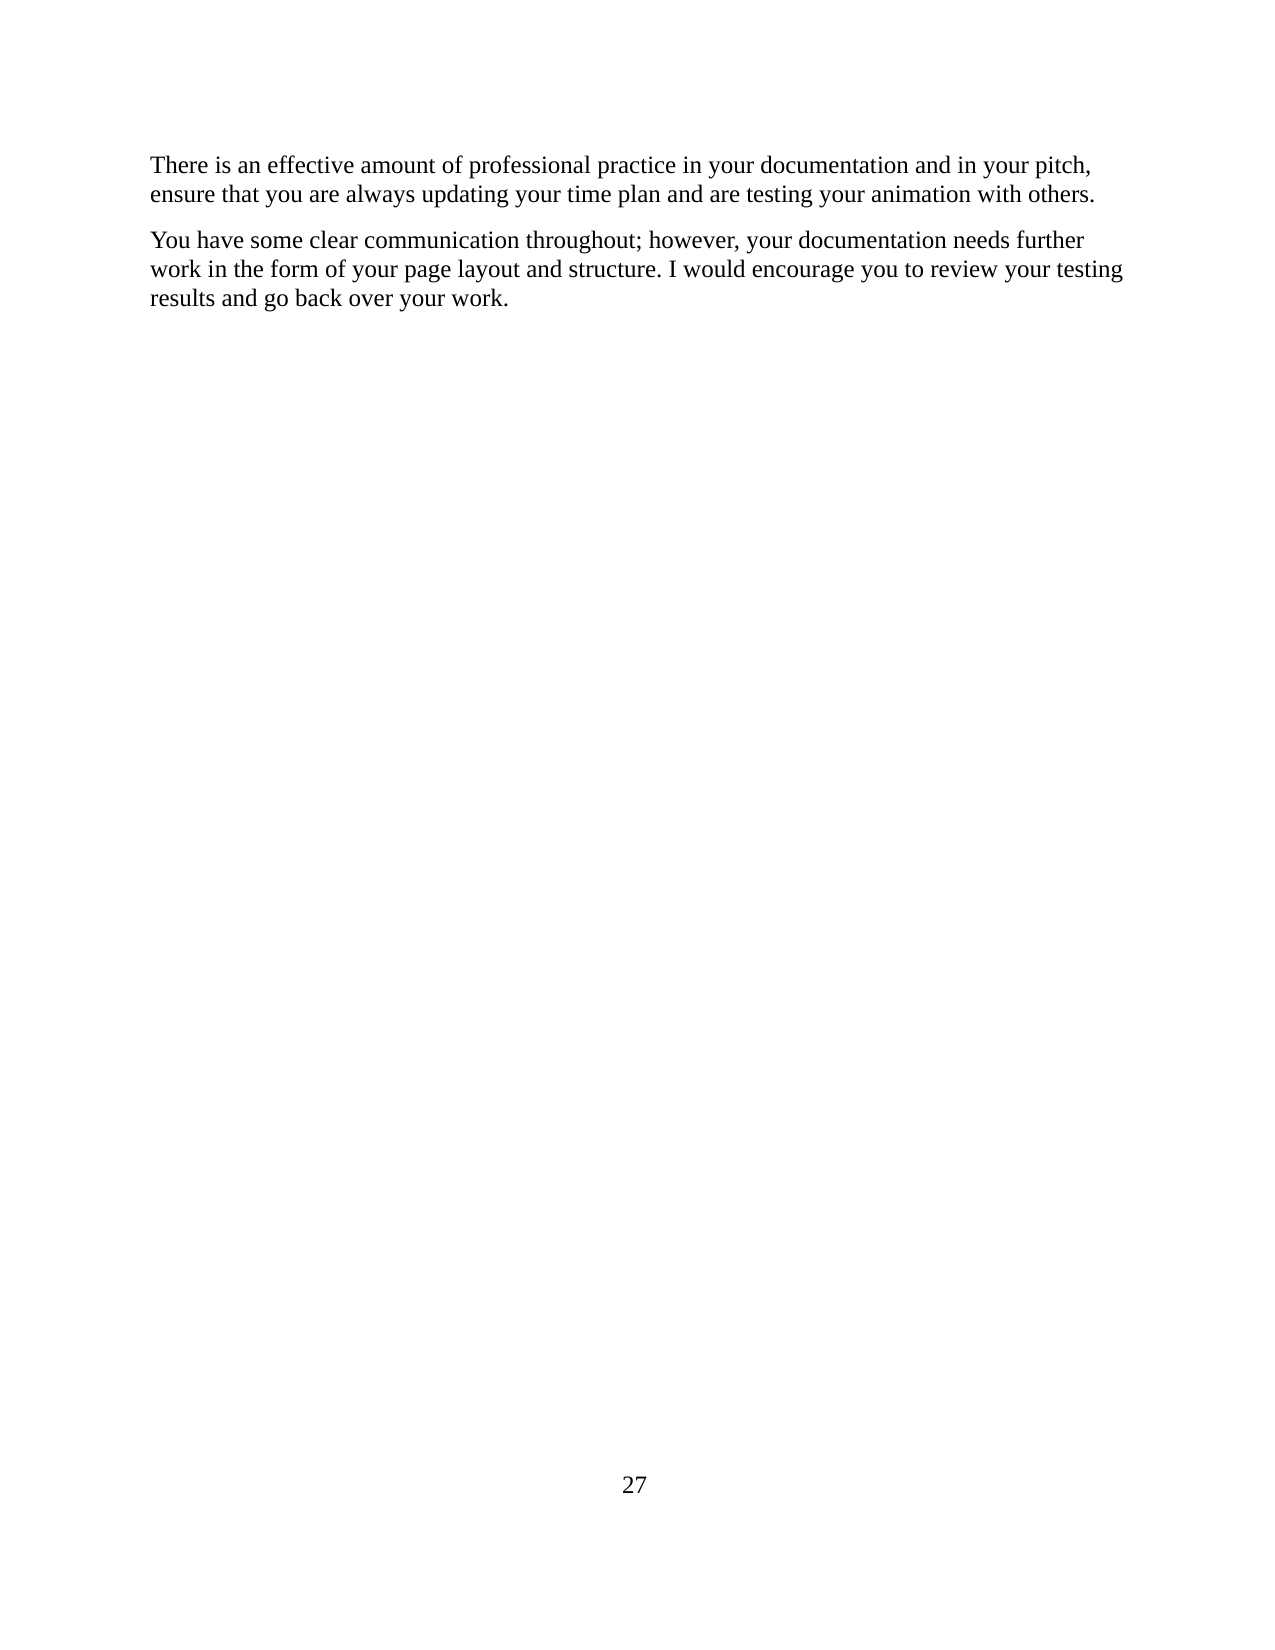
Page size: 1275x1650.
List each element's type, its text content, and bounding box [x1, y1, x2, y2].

text There is an effective amount of professional practice in your documentation and in your pitch, ensure that you are always updating your time plan and are testing your animation with others. [150, 150, 1125, 207]
text You have some clear communication throughout; however, your documentation needs further work in the form of your page layout and structure. I would encourage you to review your testing results and go back over your work. [150, 225, 1125, 312]
